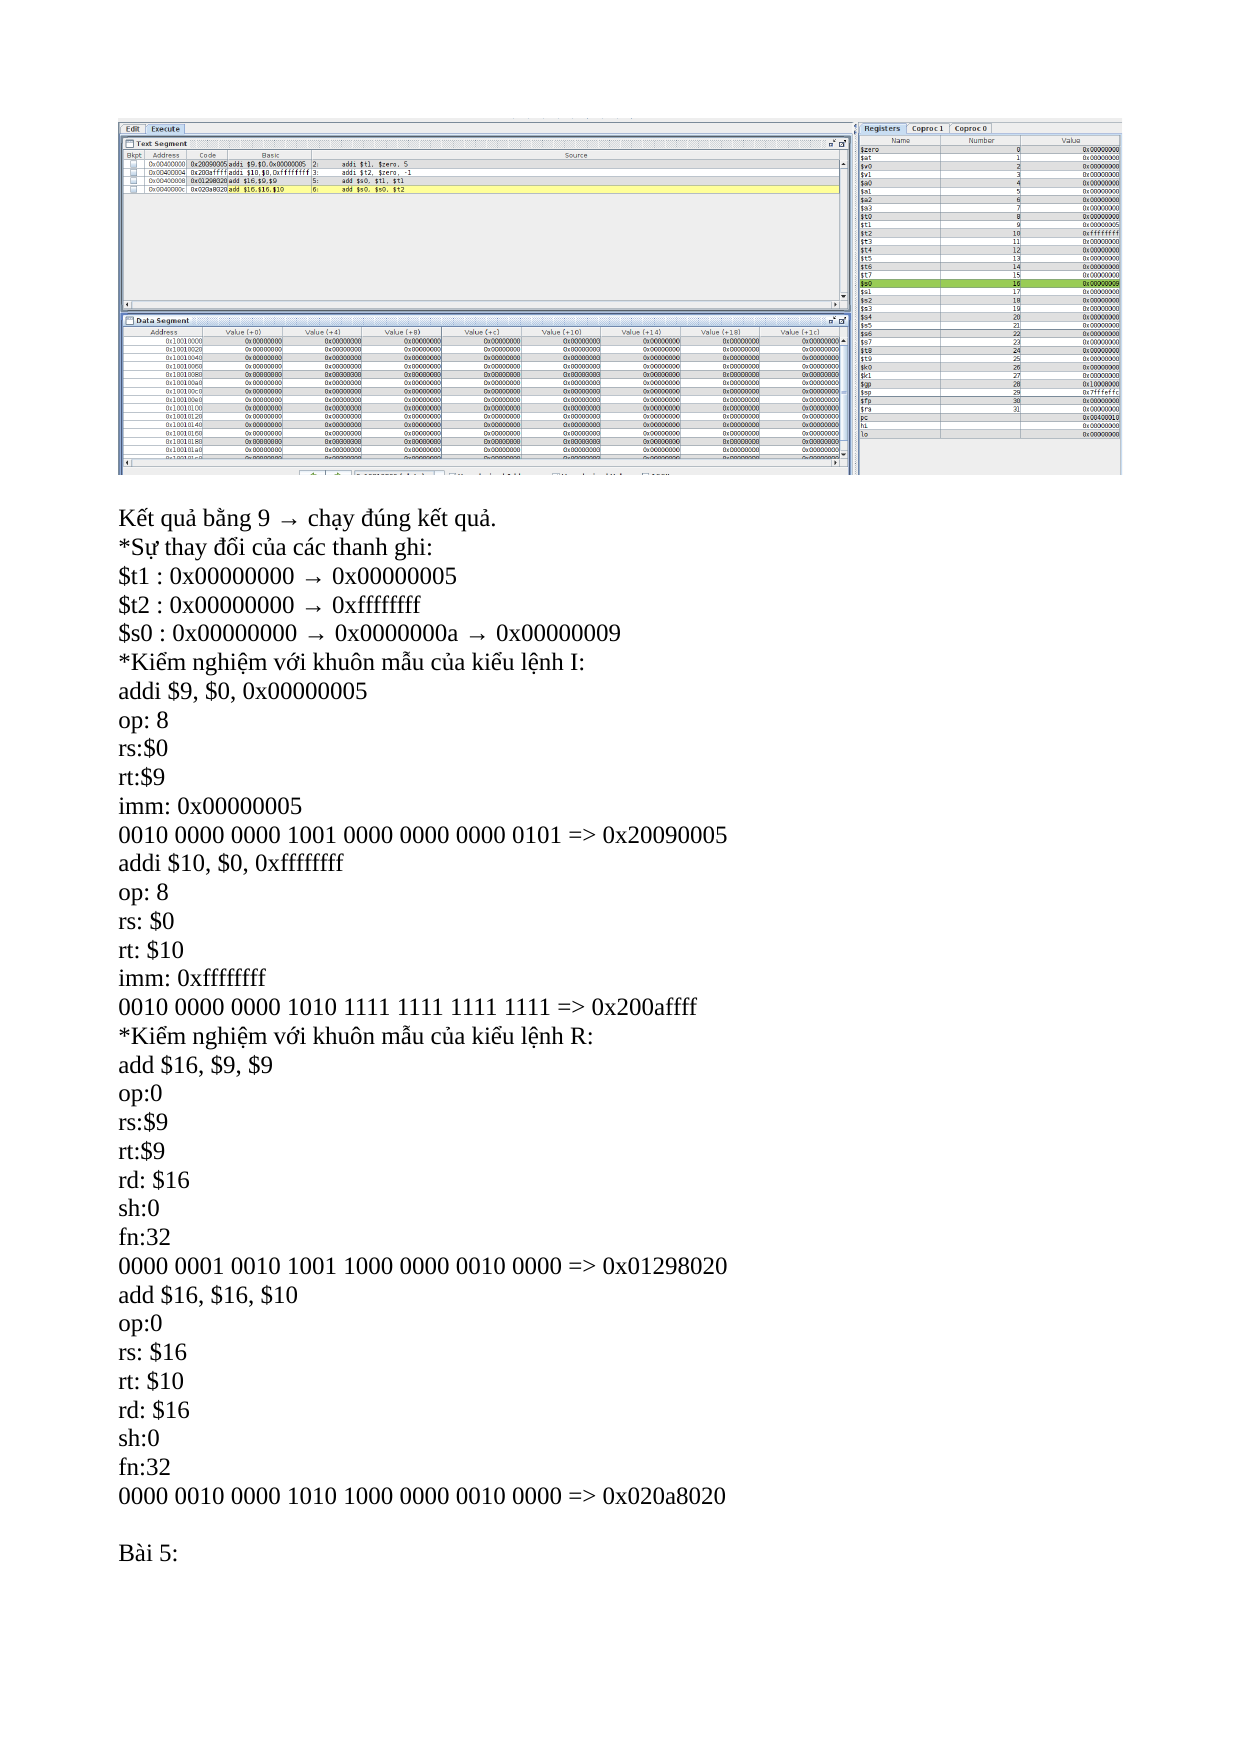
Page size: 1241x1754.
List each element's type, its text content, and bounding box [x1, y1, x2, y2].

text imm: 0xffffffff [118, 963, 1122, 992]
text rd: $16 [118, 1395, 1122, 1423]
text *Sự thay đổi của các thanh ghi: [118, 532, 1122, 561]
text rs:$0 [118, 733, 1122, 762]
text rs: $16 [118, 1337, 1122, 1366]
text *Kiểm nghiệm với khuôn mẫu của kiểu lệnh I: [118, 647, 1122, 676]
text addi $9, $0, 0x00000005 [118, 676, 1122, 705]
text sh:0 [118, 1423, 1122, 1452]
text fn:32 [118, 1222, 1122, 1251]
picture [118, 118, 1123, 475]
text rs: $0 [118, 906, 1122, 935]
text rt: $10 [118, 935, 1122, 963]
text 0010 0000 0000 1010 1111 1111 1111 1111 => 0x200affff [118, 992, 1122, 1021]
text 0010 0000 0000 1001 0000 0000 0000 0101 => 0x20090005 [118, 820, 1122, 848]
text rt: $10 [118, 1366, 1122, 1395]
text $s0 : 0x00000000 → 0x0000000a → 0x00000009 [118, 618, 1122, 647]
text rd: $16 [118, 1165, 1122, 1193]
text imm: 0x00000005 [118, 791, 1122, 820]
text Kết quả bằng 9 → chạy đúng kết quả. [118, 503, 1122, 532]
text add $16, $16, $10 [118, 1280, 1122, 1308]
text $t1 : 0x00000000 → 0x00000005 [118, 561, 1122, 590]
text rt:$9 [118, 1136, 1122, 1165]
text $t2 : 0x00000000 → 0xffffffff [118, 590, 1122, 618]
text *Kiểm nghiệm với khuôn mẫu của kiểu lệnh R: [118, 1021, 1122, 1050]
text add $16, $9, $9 [118, 1050, 1122, 1078]
text rs:$9 [118, 1107, 1122, 1136]
text op: 8 [118, 705, 1122, 733]
text addi $10, $0, 0xffffffff [118, 848, 1122, 877]
text fn:32 [118, 1452, 1122, 1481]
text op:0 [118, 1308, 1122, 1337]
text 0000 0001 0010 1001 1000 0000 0010 0000 => 0x01298020 [118, 1251, 1122, 1280]
text 0000 0010 0000 1010 1000 0000 0010 0000 => 0x020a8020 [118, 1481, 1122, 1510]
text op: 8 [118, 877, 1122, 906]
text rt:$9 [118, 762, 1122, 791]
text sh:0 [118, 1193, 1122, 1222]
text op:0 [118, 1078, 1122, 1107]
text Bài 5: [118, 1538, 1122, 1567]
